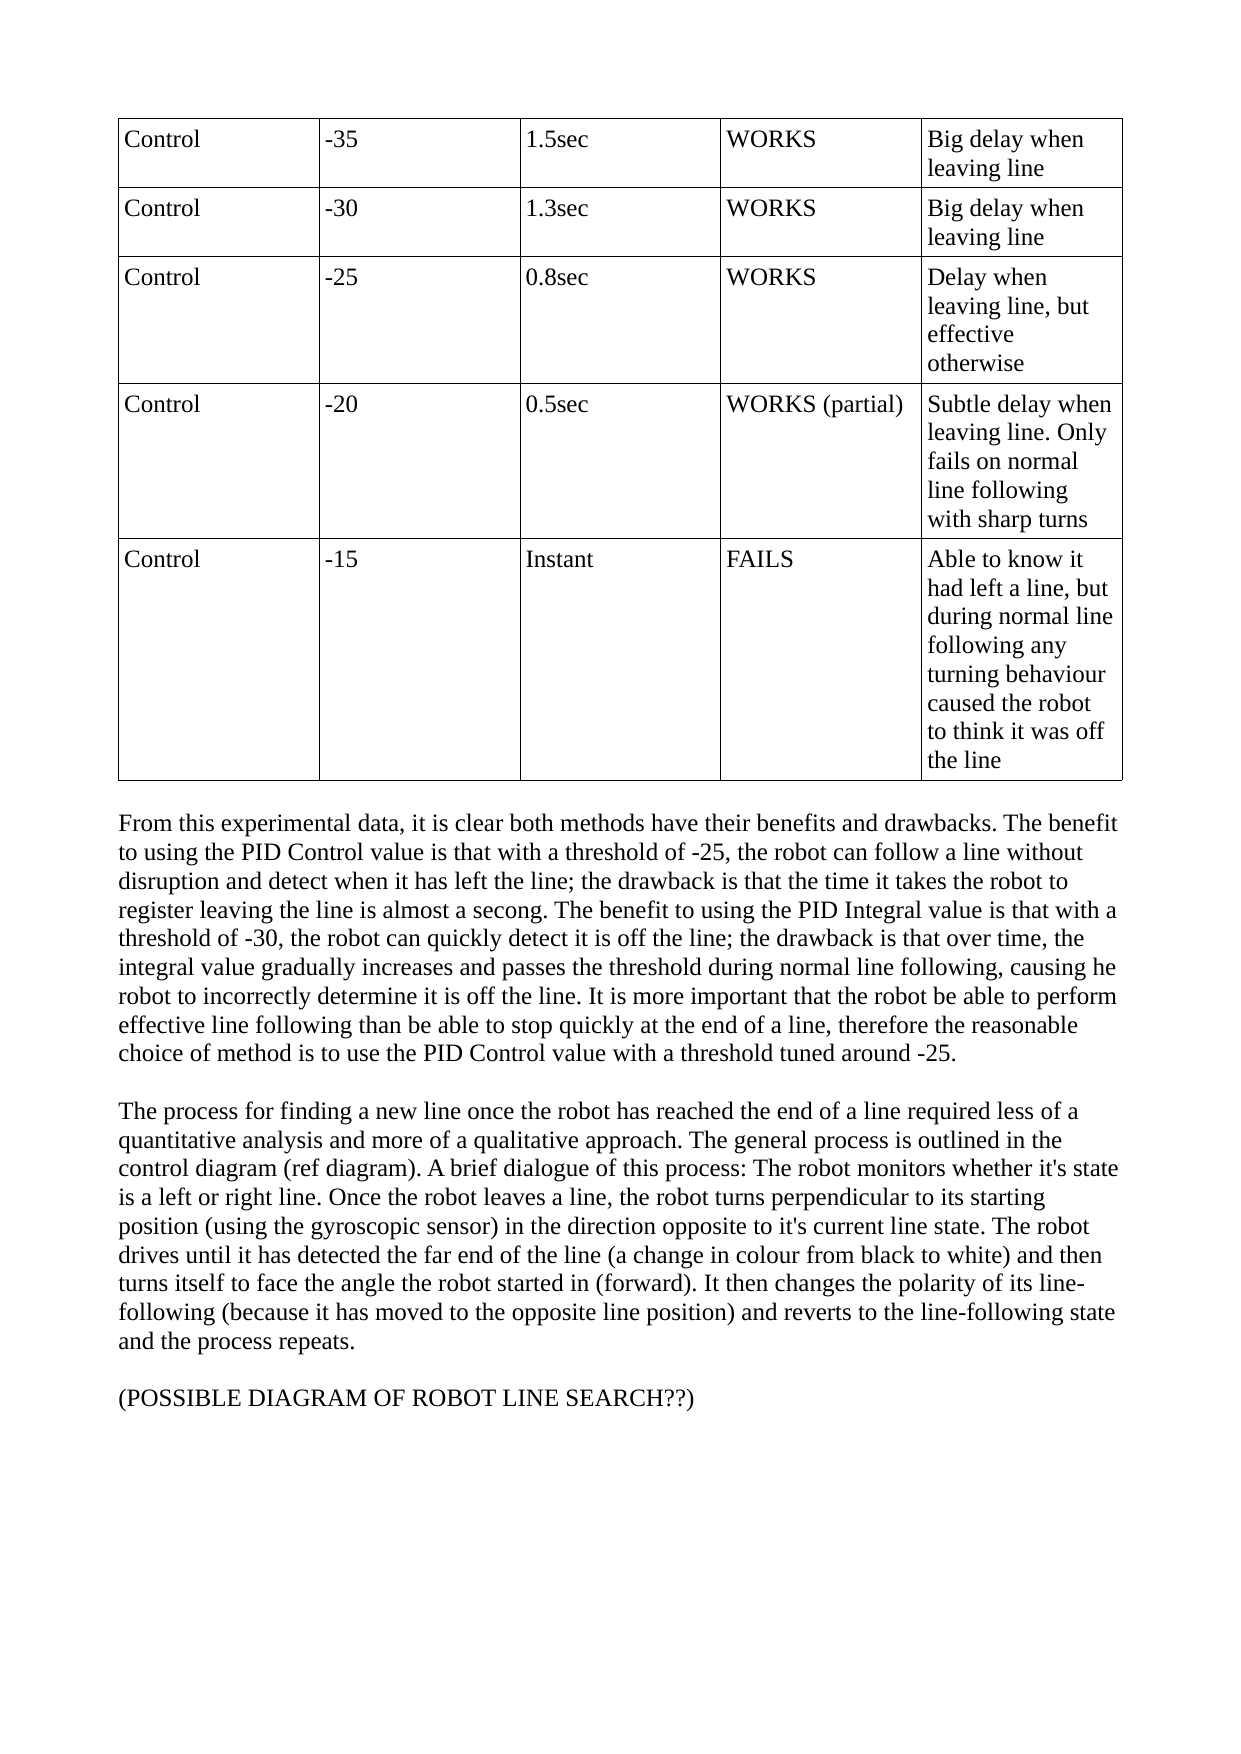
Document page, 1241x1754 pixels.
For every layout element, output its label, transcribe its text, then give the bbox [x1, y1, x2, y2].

table_cell Big delay when leaving line [922, 188, 1122, 256]
table_cell 1.5sec [521, 119, 720, 187]
table_cell -20 [320, 384, 520, 538]
table_cell FAILS [721, 539, 921, 780]
table_cell Control [119, 539, 319, 780]
table_cell Control [119, 119, 319, 187]
table_cell Control [119, 384, 319, 538]
text The process for finding a new line once the robot has reached the end of a line required less of a quantitative analysis and more of a qualitative approach. The general process is outlined in the control diagram (ref diagram). A brief dialogue of this process: The robot monitors whether it's state is a left or right line. Once the robot leaves a line, the robot turns perpendicular to its starting position (using the gyroscopic sensor) in the direction opposite to it's current line state. The robot drives until it has detected the far end of the line (a change in colour from black to white) and then turns itself to face the angle the robot started in (forward). It then changes the polarity of its line-following (because it has moved to the opposite line position) and reverts to the line-following state and the process repeats. [118, 1096, 1122, 1355]
table_cell WORKS [721, 257, 921, 383]
table_cell WORKS [721, 188, 921, 256]
table_cell 0.5sec [521, 384, 720, 538]
table_cell Delay when leaving line, but effective otherwise [922, 257, 1122, 383]
table_cell Subtle delay when leaving line. Only fails on normal line following with sharp turns [922, 384, 1122, 538]
table_cell 0.8sec [521, 257, 720, 383]
table_cell -25 [320, 257, 520, 383]
table_cell Big delay when leaving line [922, 119, 1122, 187]
text From this experimental data, it is clear both methods have their benefits and drawbacks. The benefit to using the PID Control value is that with a threshold of -25, the robot can follow a line without disruption and detect when it has left the line; the drawback is that the time it takes the robot to register leaving the line is almost a secong. The benefit to using the PID Integral value is that with a threshold of -30, the robot can quickly detect it is off the line; the drawback is that over time, the integral value gradually increases and passes the threshold during normal line following, causing he robot to incorrectly determine it is off the line. It is more important that the robot be able to perform effective line following than be able to stop quickly at the end of a line, therefore the reasonable choice of method is to use the PID Control value with a threshold tuned around -25. [118, 808, 1122, 1067]
table_cell -35 [320, 119, 520, 187]
table_cell Control [119, 257, 319, 383]
text (POSSIBLE DIAGRAM OF ROBOT LINE SEARCH??) [118, 1383, 1122, 1412]
table_cell Able to know it had left a line, but during normal line following any turning behaviour caused the robot to think it was off the line [922, 539, 1122, 780]
table_cell 1.3sec [521, 188, 720, 256]
table_cell -15 [320, 539, 520, 780]
table_cell -30 [320, 188, 520, 256]
table_cell WORKS [721, 119, 921, 187]
table_cell Instant [521, 539, 720, 780]
table_cell Control [119, 188, 319, 256]
table_cell WORKS (partial) [721, 384, 921, 538]
